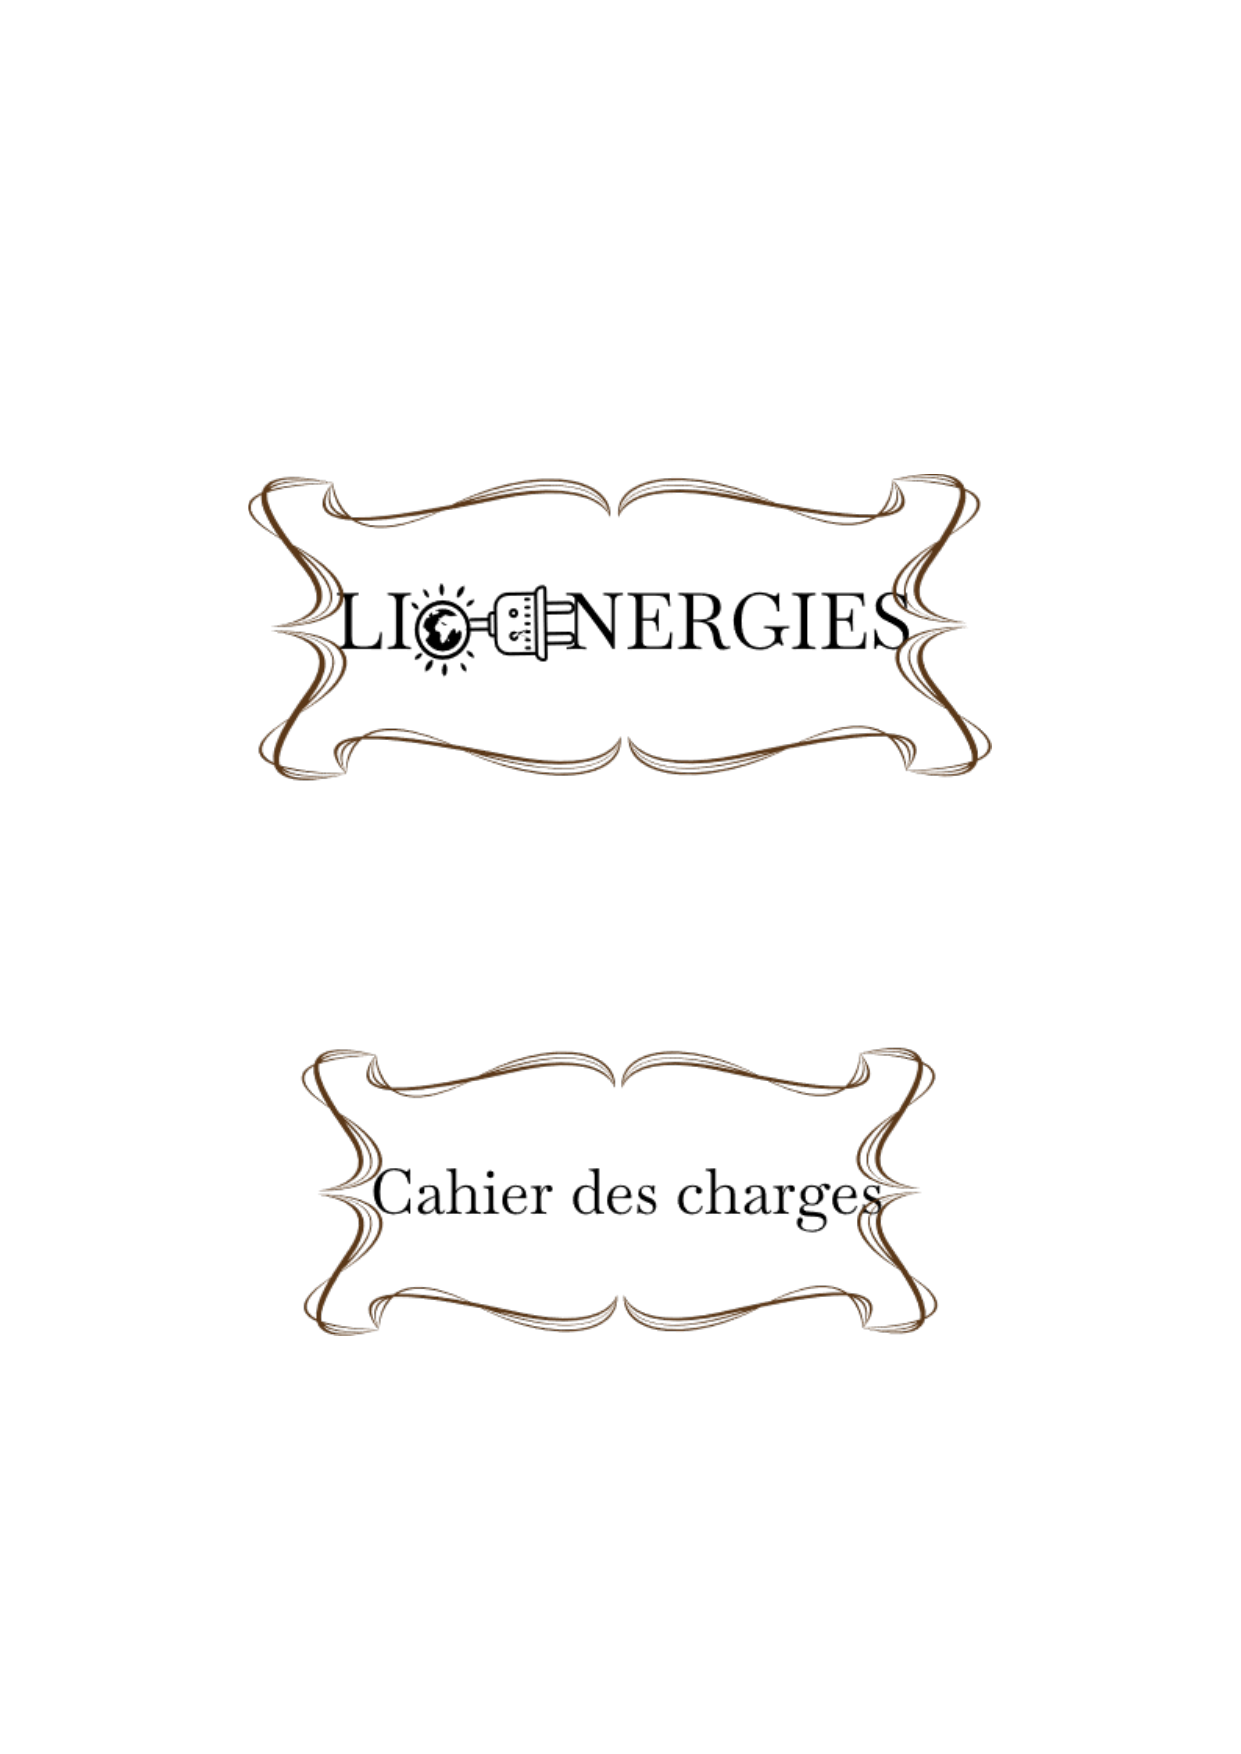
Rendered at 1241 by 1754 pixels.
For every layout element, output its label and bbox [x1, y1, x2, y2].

picture [248, 474, 992, 1336]
